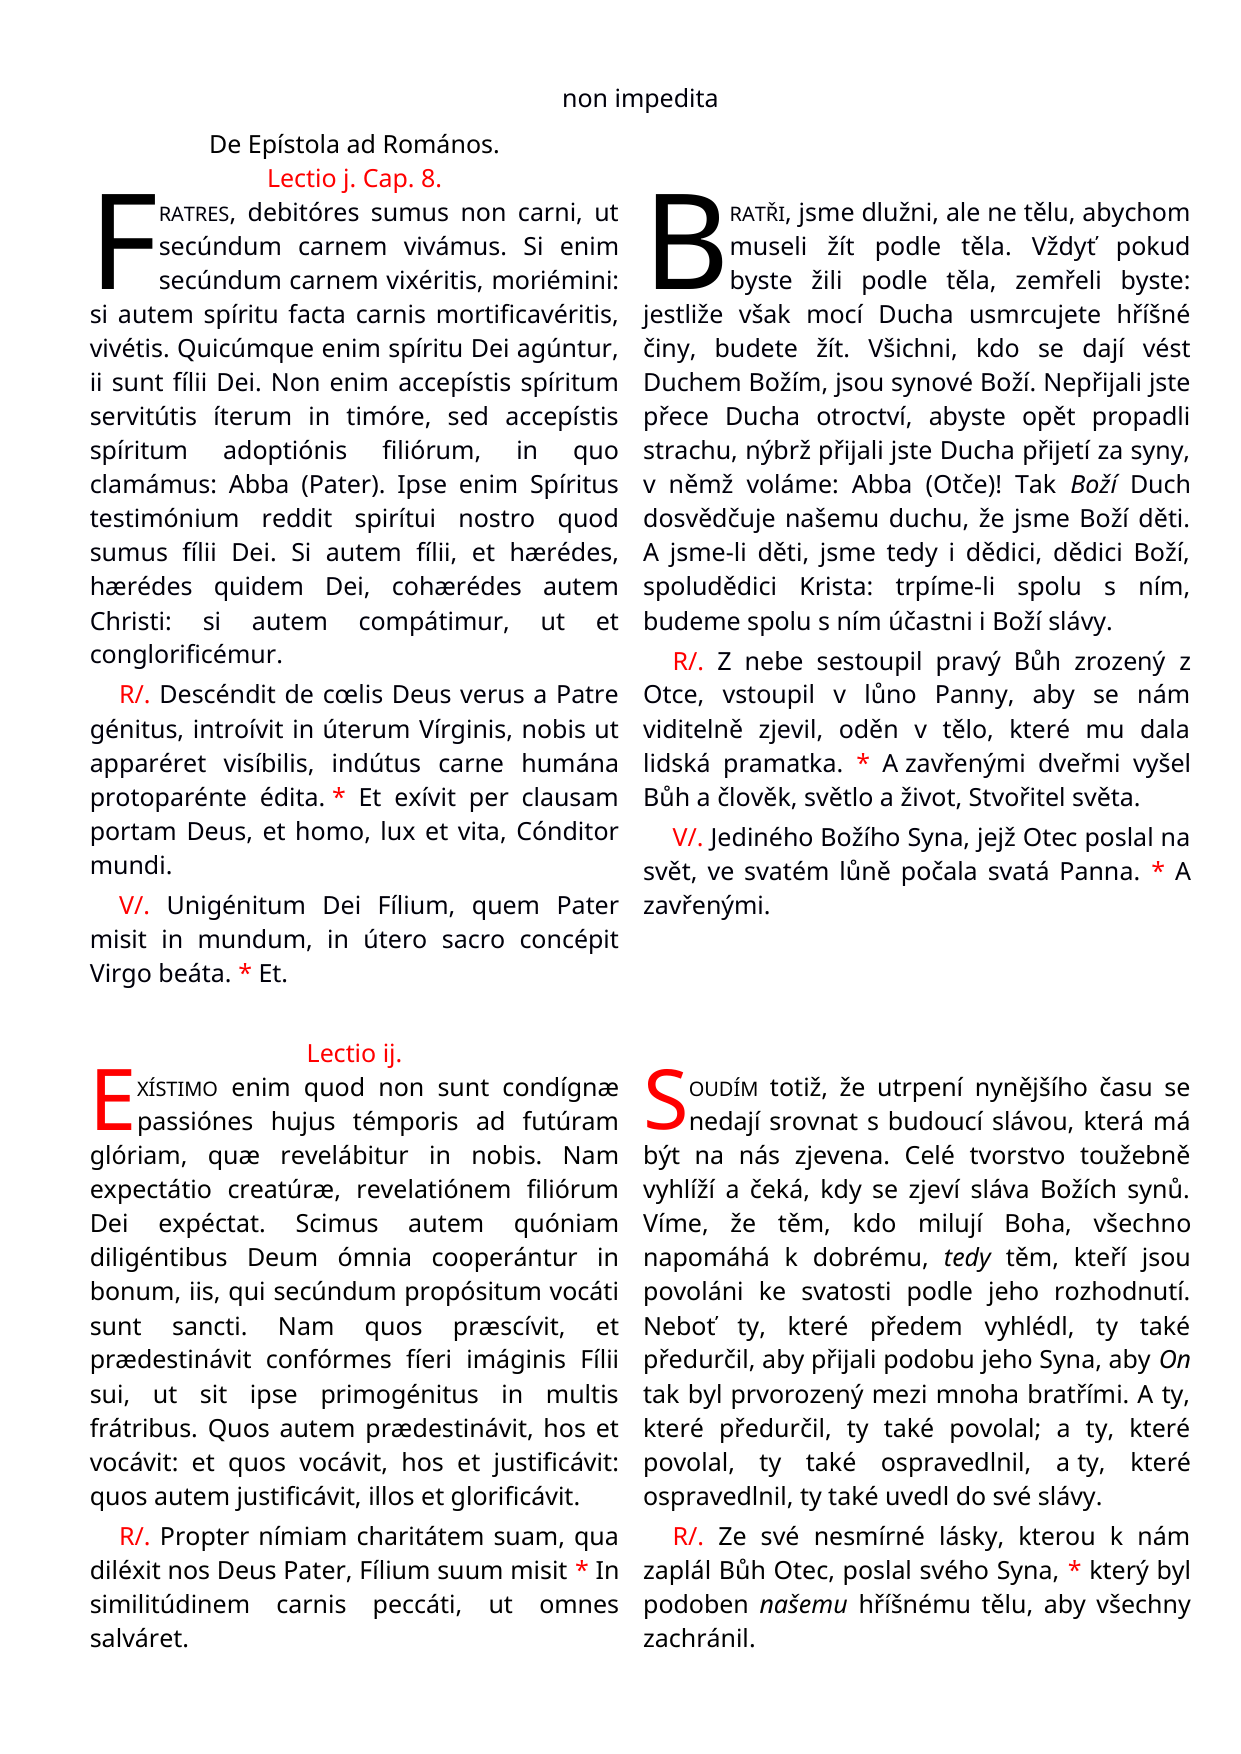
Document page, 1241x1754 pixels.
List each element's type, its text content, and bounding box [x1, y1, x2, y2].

table_cell Soudím totiž, že utrpení nynějšího času se nedají srovnat s budoucí slávou, která má být na nás zjevena. Celé tvorstvo toužebně vyhlíží a čeká, kdy se zjeví sláva Božích synů. Víme, že těm, kdo milují Boha, všechno napomáhá k dobrému, tedy těm, kteří jsou povoláni ke svatosti podle jeho rozhodnutí. Neboť ty, které předem vyhlédl, ty také předurčil, aby přijali podobu jeho Syna, aby On tak byl prvorozený mezi mnoha bratřími. A ty, které předurčil, ty také povolal; a ty, které povolal, ty také ospravedlnil, a ty, které ospravedlnil, ty také uvedl do své slávy. R/. Ze své nesmírné lásky, kterou k nám zaplál Bůh Otec, poslal svého Syna, * který byl podoben našemu hříšnému tělu, aby všechny zachránil. [631, 1030, 1203, 1667]
table_cell Bratři, jsme dlužni, ale ne tělu, abychom museli žít podle těla. Vždyť pokud byste žili podle těla, zemřeli byste: jestliže však mocí Ducha usmrcujete hříšné činy, budete žít. Všichni, kdo se dají vést Duchem Božím, jsou synové Boží. Nepřijali jste přece Ducha otroctví, abyste opět propadli strachu, nýbrž přijali jste Ducha přijetí za syny, v němž voláme: Abba (Otče)! Tak Boží Duch dosvědčuje našemu duchu, že jsme Boží děti. A jsme-li děti, jsme tedy i dědici, dědici Boží, spoludědici Krista: trpíme-li spolu s ním, budeme spolu s ním účastni i Boží slávy. R/. Z nebe sestoupil pravý Bůh zrozený z Otce, vstoupil v lůno Panny, aby se nám viditelně zjevil, oděn v tělo, které mu dala lidská pramatka. * A zavřenými dveřmi vyšel Bůh a člověk, světlo a život, Stvořitel světa. V/. Jediného Božího Syna, jejž Otec poslal na svět, ve svatém lůně počala svatá Panna. * A zavřenými. [631, 120, 1203, 1030]
table_cell Lectio ij. Exístimo enim quod non sunt condígnæ passiónes hujus témporis ad futúram glóriam, quæ revelábitur in nobis. Nam expectátio creatúræ, revelatiónem filiórum Dei expéctat. Scimus autem quóniam diligéntibus Deum ómnia cooperántur in bonum, iis, qui secúndum propósitum vocáti sunt sancti. Nam quos præscívit, et prædestinávit confórmes fíeri imáginis Fílii sui, ut sit ipse primogénitus in multis frátribus. Quos autem prædestinávit, hos et vocávit: et quos vocávit, hos et justificávit: quos autem justificávit, illos et glorificávit. R/. Propter nímiam charitátem suam, qua diléxit nos Deus Pater, Fílium suum misit * In similitúdinem carnis peccáti, ut omnes salváret. [78, 1030, 631, 1667]
table_cell De Epístola ad Romános. Lectio j. Cap. 8. Fratres, debitóres sumus non carni, ut secúndum carnem vivámus. Si enim secúndum carnem vixéritis, moriémini: si autem spíritu facta carnis mortificavéritis, vivétis. Quicúmque enim spíritu Dei agúntur, ii sunt fílii Dei. Non enim accepístis spíritum servitútis íterum in timóre, sed accepístis spíritum adoptiónis filiórum, in quo clamámus: Abba (Pater). Ipse enim Spíritus testimónium reddit spirítui nostro quod sumus fílii Dei. Si autem fílii, et hærédes, hærédes quidem Dei, cohærédes autem Christi: si autem compátimur, ut et conglorificémur. R/. Descéndit de cœlis Deus verus a Patre génitus, introívit in úterum Vírginis, nobis ut apparéret visíbilis, indútus carne humána protoparénte édita. * Et exívit per clausam portam Deus, et homo, lux et vita, Cónditor mundi. V/. Unigénitum Dei Fílium, quem Pater misit in mundum, in útero sacro concépit Virgo beáta. * Et. [78, 120, 631, 1030]
table_cell non impedita [78, 74, 1203, 120]
